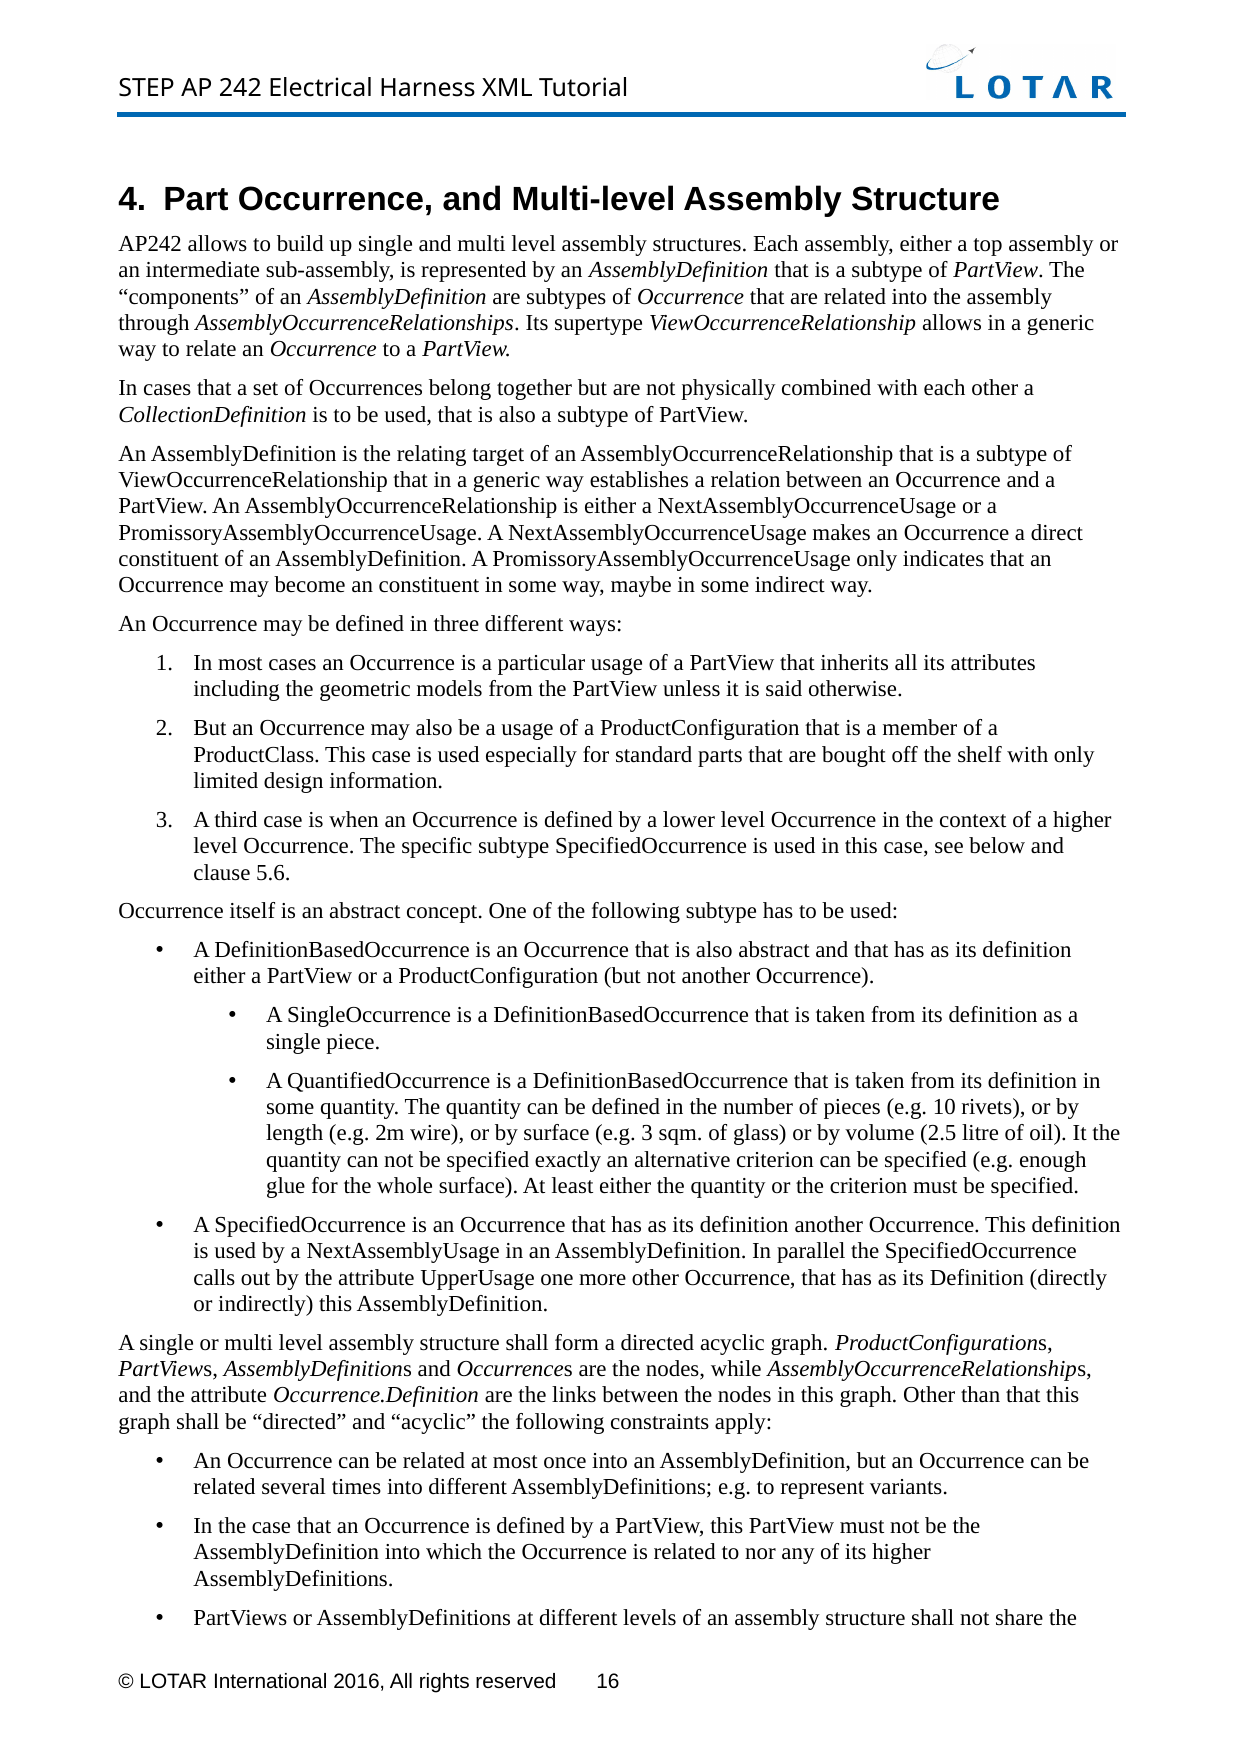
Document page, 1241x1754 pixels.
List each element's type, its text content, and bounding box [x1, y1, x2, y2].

list An Occurrence can be related at most once into an AssemblyDefinition, but an Occurrence can be related several times into different AssemblyDefinitions; e.g. to represent variants. [156, 1447, 1122, 1499]
list A SpecifiedOccurrence is an Occurrence that has as its definition another Occurrence. This definition is used by a NextAssemblyUsage in an AssemblyDefinition. In parallel the SpecifiedOccurrence calls out by the attribute UpperUsage one more other Occurrence, that has as its Definition (directly or indirectly) this AssemblyDefinition. [156, 1211, 1122, 1316]
list A QuantifiedOccurrence is a DefinitionBasedOccurrence that is taken from its definition in some quantity. The quantity can be defined in the number of pieces (e.g. 10 rivets), or by length (e.g. 2m wire), or by surface (e.g. 3 sqm. of glass) or by volume (2.5 litre of oil). It the quantity can not be specified exactly an alternative criterion can be specified (e.g. enough glue for the whole surface). At least either the quantity or the criterion must be specified. [228, 1067, 1122, 1198]
subtitle Part Occurrence, and Multi-level Assembly Structure [118, 179, 1122, 218]
text An Occurrence may be defined in three different ways: [118, 610, 1122, 637]
list In most cases an Occurrence is a particular usage of a PartView that inherits all its attributes including the geometric models from the PartView unless it is said otherwise. [156, 649, 1122, 702]
list But an Occurrence may also be a usage of a ProductConfiguration that is a member of a ProductClass. This case is used especially for standard parts that are bought off the shelf with only limited design information. [156, 714, 1122, 793]
text AP242 allows to build up single and multi level assembly structures. Each assembly, either a top assembly or an intermediate sub-assembly, is represented by an AssemblyDefinition that is a subtype of PartView. The “components” of an AssemblyDefinition are subtypes of Occurrence that are related into the assembly through AssemblyOccurrenceRelationships. Its supertype ViewOccurrenceRelationship allows in a generic way to relate an Occurrence to a PartView. [118, 230, 1122, 362]
list A third case is when an Occurrence is defined by a lower level Occurrence in the context of a higher level Occurrence. The specific subtype SpecifiedOccurrence is used in this case, see below and clause 5.6. [156, 806, 1122, 885]
text Occurrence itself is an abstract concept. One of the following subtype has to be used: [118, 897, 1122, 924]
text In cases that a set of Occurrences belong together but are not physically combined with each other a CollectionDefinition is to be used, that is also a subtype of PartView. [118, 374, 1122, 427]
text A single or multi level assembly structure shall form a directed acyclic graph. ProductConfigurations, PartViews, AssemblyDefinitions and Occurrences are the nodes, while AssemblyOccurrenceRelationships, and the attribute Occurrence.Definition are the links between the nodes in this graph. Other than that this graph shall be “directed” and “acyclic” the following constraints apply: [118, 1329, 1122, 1434]
text An AssemblyDefinition is the relating target of an AssemblyOccurrenceRelationship that is a subtype of ViewOccurrenceRelationship that in a generic way establishes a relation between an Occurrence and a PartView. An AssemblyOccurrenceRelationship is either a NextAssemblyOccurrenceUsage or a PromissoryAssemblyOccurrenceUsage. A NextAssemblyOccurrenceUsage makes an Occurrence a direct constituent of an AssemblyDefinition. A PromissoryAssemblyOccurrenceUsage only indicates that an Occurrence may become an constituent in some way, maybe in some indirect way. [118, 439, 1122, 598]
list PartViews or AssemblyDefinitions at different levels of an assembly structure shall not share the [156, 1603, 1122, 1630]
list A SingleOccurrence is a DefinitionBasedOccurrence that is taken from its definition as a single piece. [228, 1001, 1122, 1054]
list In the case that an Occurrence is defined by a PartView, this PartView must not be the AssemblyDefinition into which the Occurrence is related to nor any of its higher AssemblyDefinitions. [156, 1512, 1122, 1591]
list A DefinitionBasedOccurrence is an Occurrence that is also abstract and that has as its definition either a PartView or a ProductConfiguration (but not another Occurrence). [156, 936, 1122, 989]
